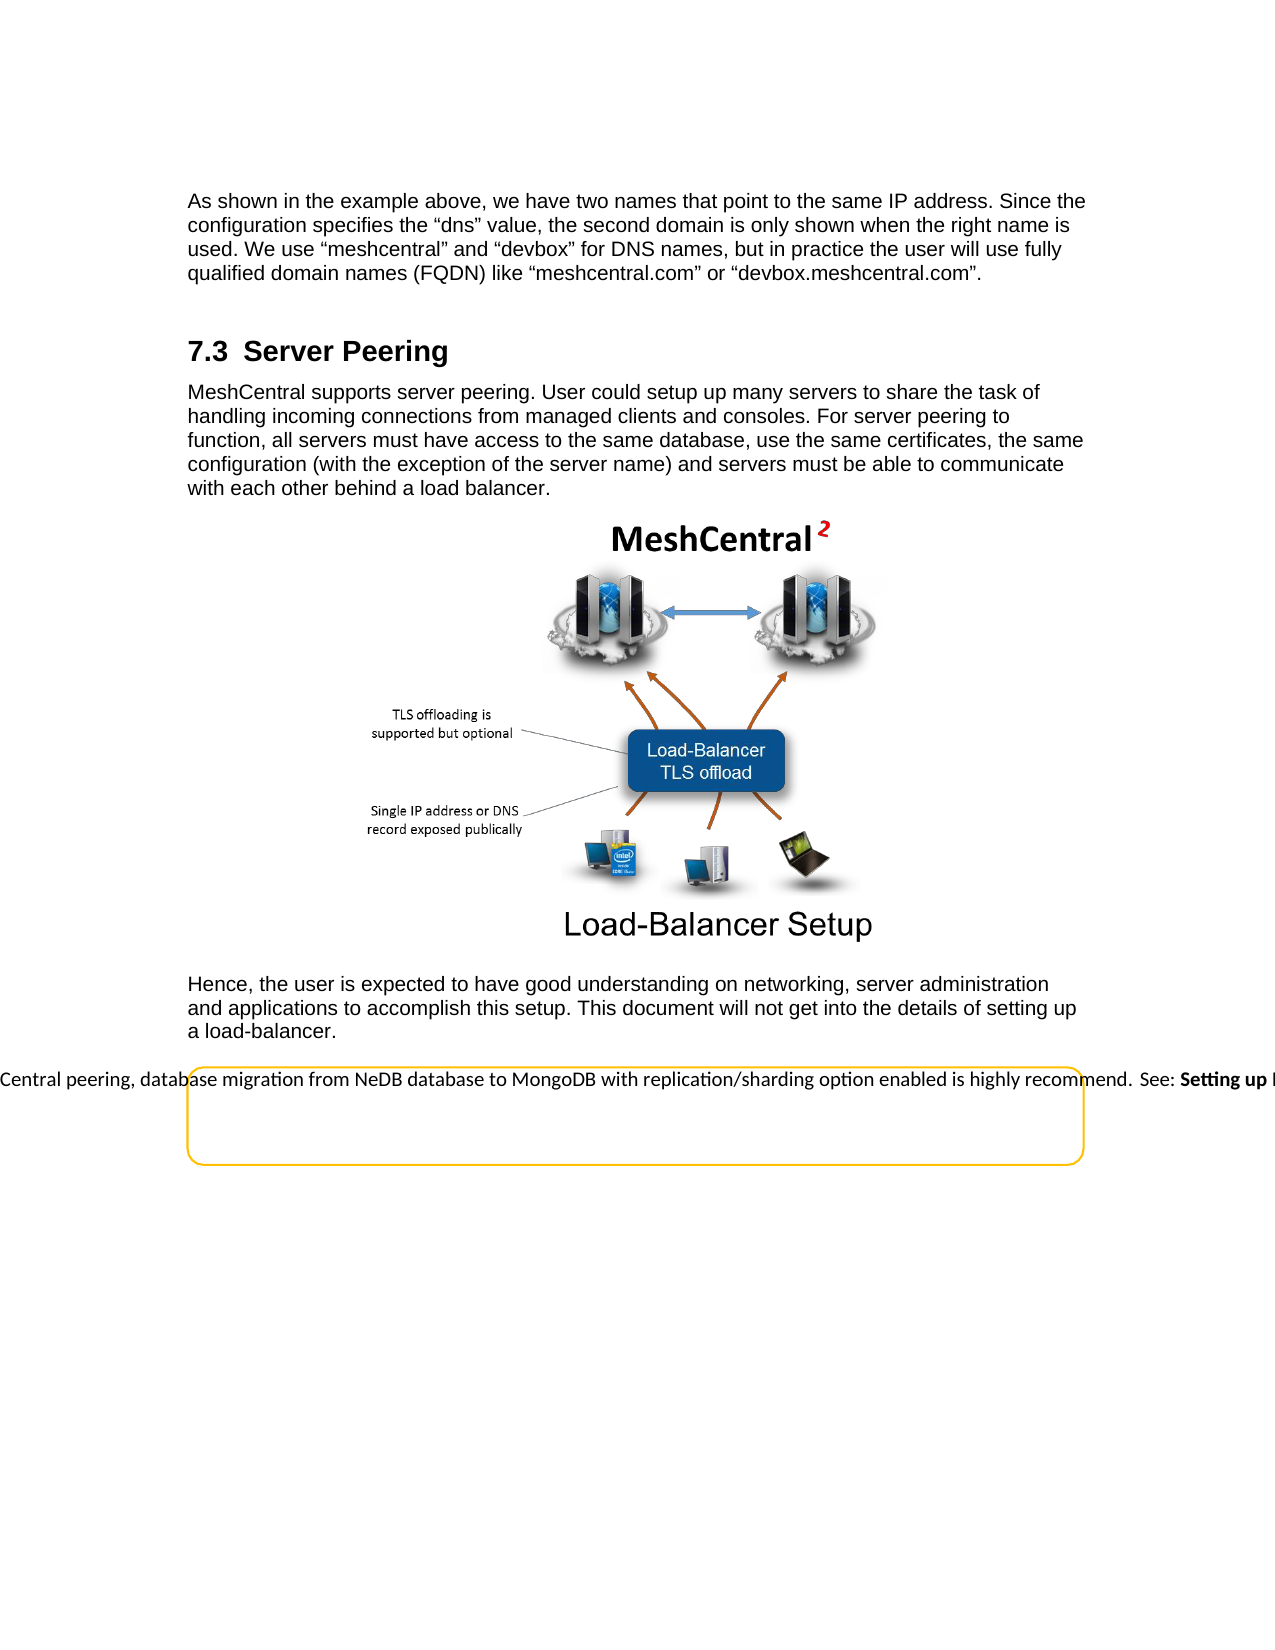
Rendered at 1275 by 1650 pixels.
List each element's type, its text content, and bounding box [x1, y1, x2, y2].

text MeshCentral supports server peering. User could setup up many servers to share the task of handling incoming connections from managed clients and consoles. For server peering to function, all servers must have access to the same database, use the same certificates, the same configuration (with the exception of the server name) and servers must be able to communicate with each other behind a load balancer. [187, 380, 1087, 500]
text As shown in the example above, we have two names that point to the same IP address. Since the configuration specifies the “dns” value, the second domain is only shown when the right name is used. We use “meshcentral” and “devbox” for DNS names, but in practice the user will use fully qualified domain names (FQDN) like “meshcentral.com” or “devbox.meshcentral.com”. [187, 189, 1089, 285]
picture [354, 500, 916, 945]
text Hence, the user is expected to have good understanding on networking, server administration and applications to accomplish this setup. This document will not get into the details of setting up a load-balancer. [187, 971, 1080, 1043]
subtitle Server Peering [187, 334, 1179, 368]
